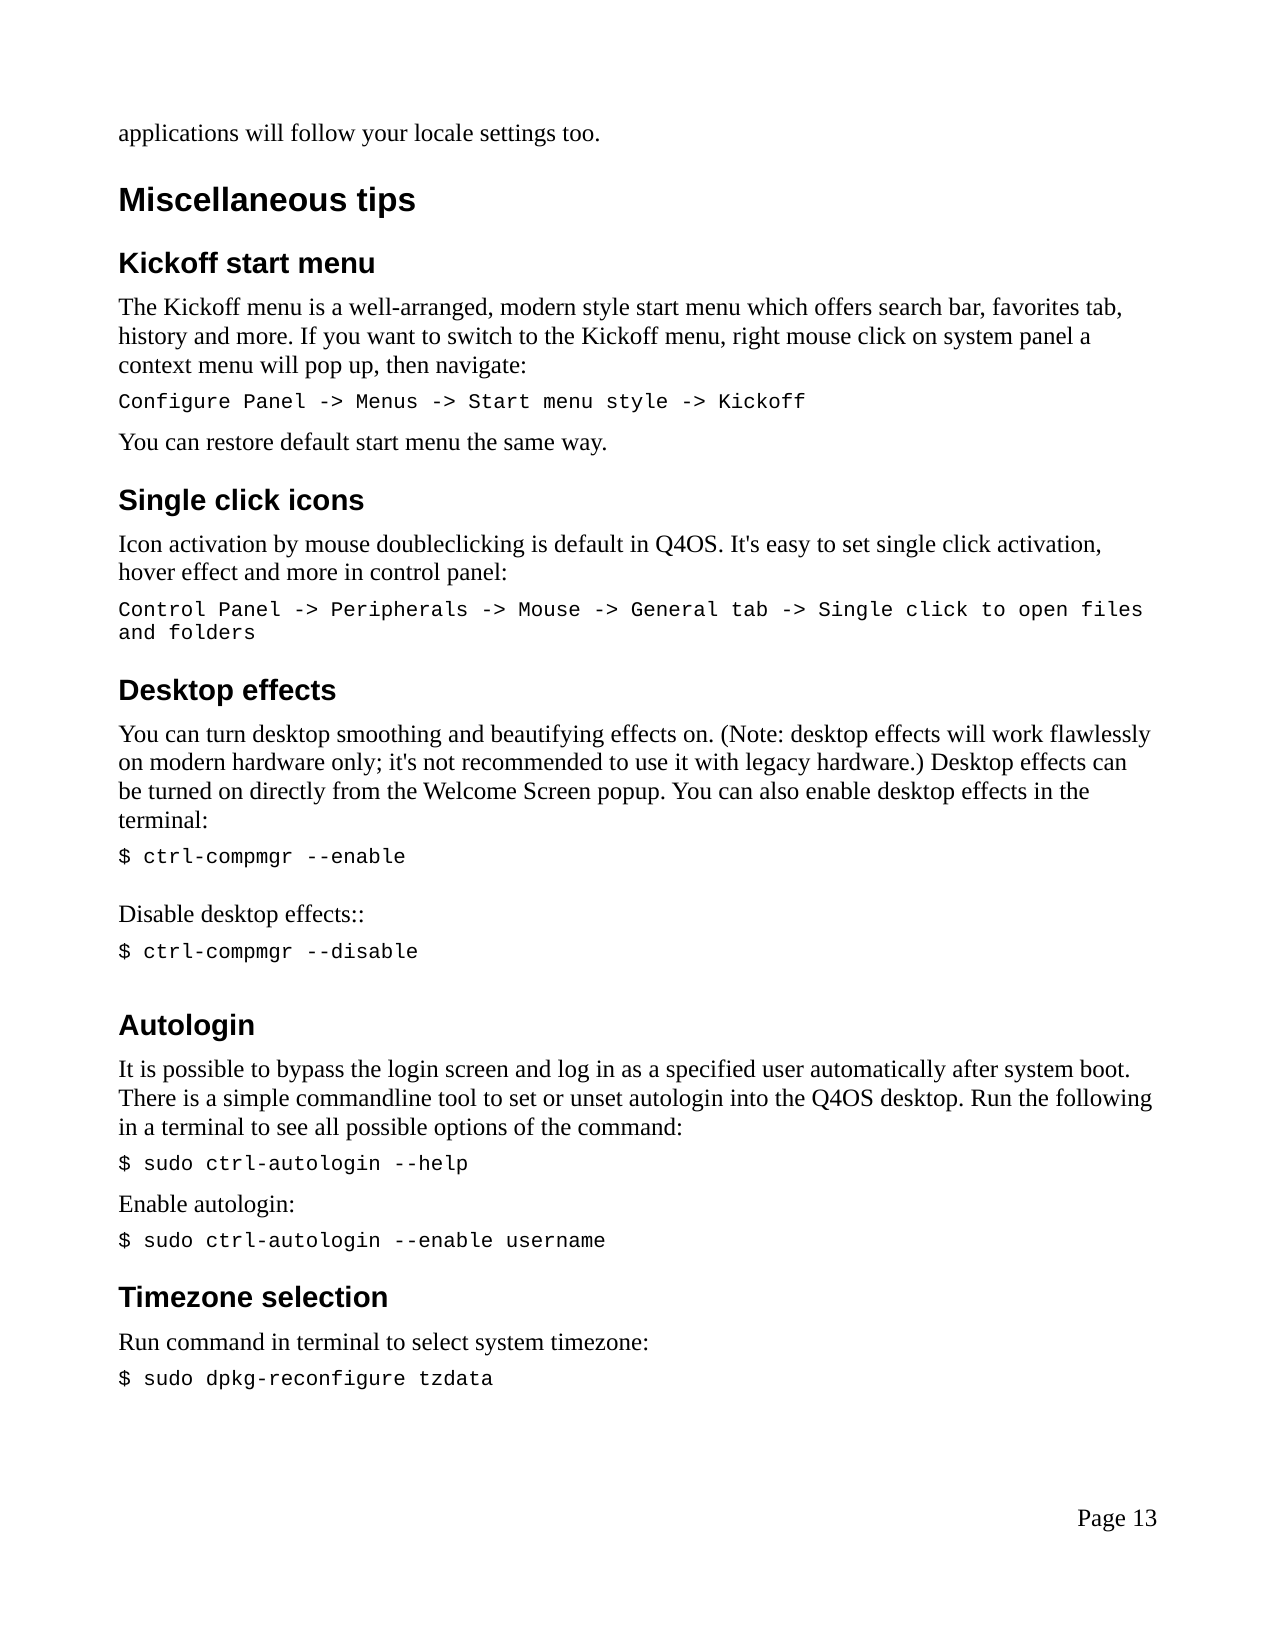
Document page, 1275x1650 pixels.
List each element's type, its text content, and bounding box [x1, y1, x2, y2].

text Run command in terminal to select system timezone: [118, 1327, 1157, 1355]
text It is possible to bypass the login screen and log in as a specified user automatically after system boot. There is a simple commandline tool to set or unset autologin into the Q4OS desktop. Run the following in a terminal to see all possible options of the command: [118, 1054, 1157, 1141]
subtitle Kickoff start menu [118, 246, 1157, 280]
subtitle Miscellaneous tips [118, 180, 1157, 219]
text $ ctrl-compmgr --disable [118, 941, 1157, 964]
subtitle Autologin [118, 1008, 1157, 1042]
subtitle Single click icons [118, 482, 1157, 516]
text You can turn desktop smoothing and beautifying effects on. (Note: desktop effects will work flawlessly on modern hardware only; it's not recommended to use it with legacy hardware.) Desktop effects can be turned on directly from the Welcome Screen popup. You can also enable desktop effects in the terminal: [118, 719, 1157, 834]
text Enable autologin: [118, 1189, 1157, 1218]
text Configure Panel -> Menus -> Start menu style -> Kickoff [118, 391, 1157, 414]
text $ sudo ctrl-autologin --enable username [118, 1230, 1157, 1254]
text Icon activation by mouse doubleclicking is default in Q4OS. It's easy to set single click activation, hover effect and more in control panel: [118, 529, 1157, 586]
text The Kickoff menu is a well-arranged, modern style start menu which offers search bar, favorites tab, history and more. If you want to switch to the Kickoff menu, right mouse click on system panel a context menu will pop up, then navigate: [118, 292, 1157, 378]
text applications will follow your locale settings too. [118, 118, 1157, 147]
text $ ctrl-compmgr --enable [118, 846, 1157, 870]
text $ sudo ctrl-autologin --help [118, 1153, 1157, 1177]
text $ sudo dpkg-reconfigure tzdata [118, 1368, 1157, 1392]
text Disable desktop effects:: [118, 899, 1157, 928]
text You can restore default start menu the same way. [118, 427, 1157, 455]
subtitle Desktop effects [118, 672, 1157, 706]
text Control Panel -> Peripherals -> Mouse -> General tab -> Single click to open files and folders [118, 599, 1157, 646]
subtitle Timezone selection [118, 1280, 1157, 1314]
